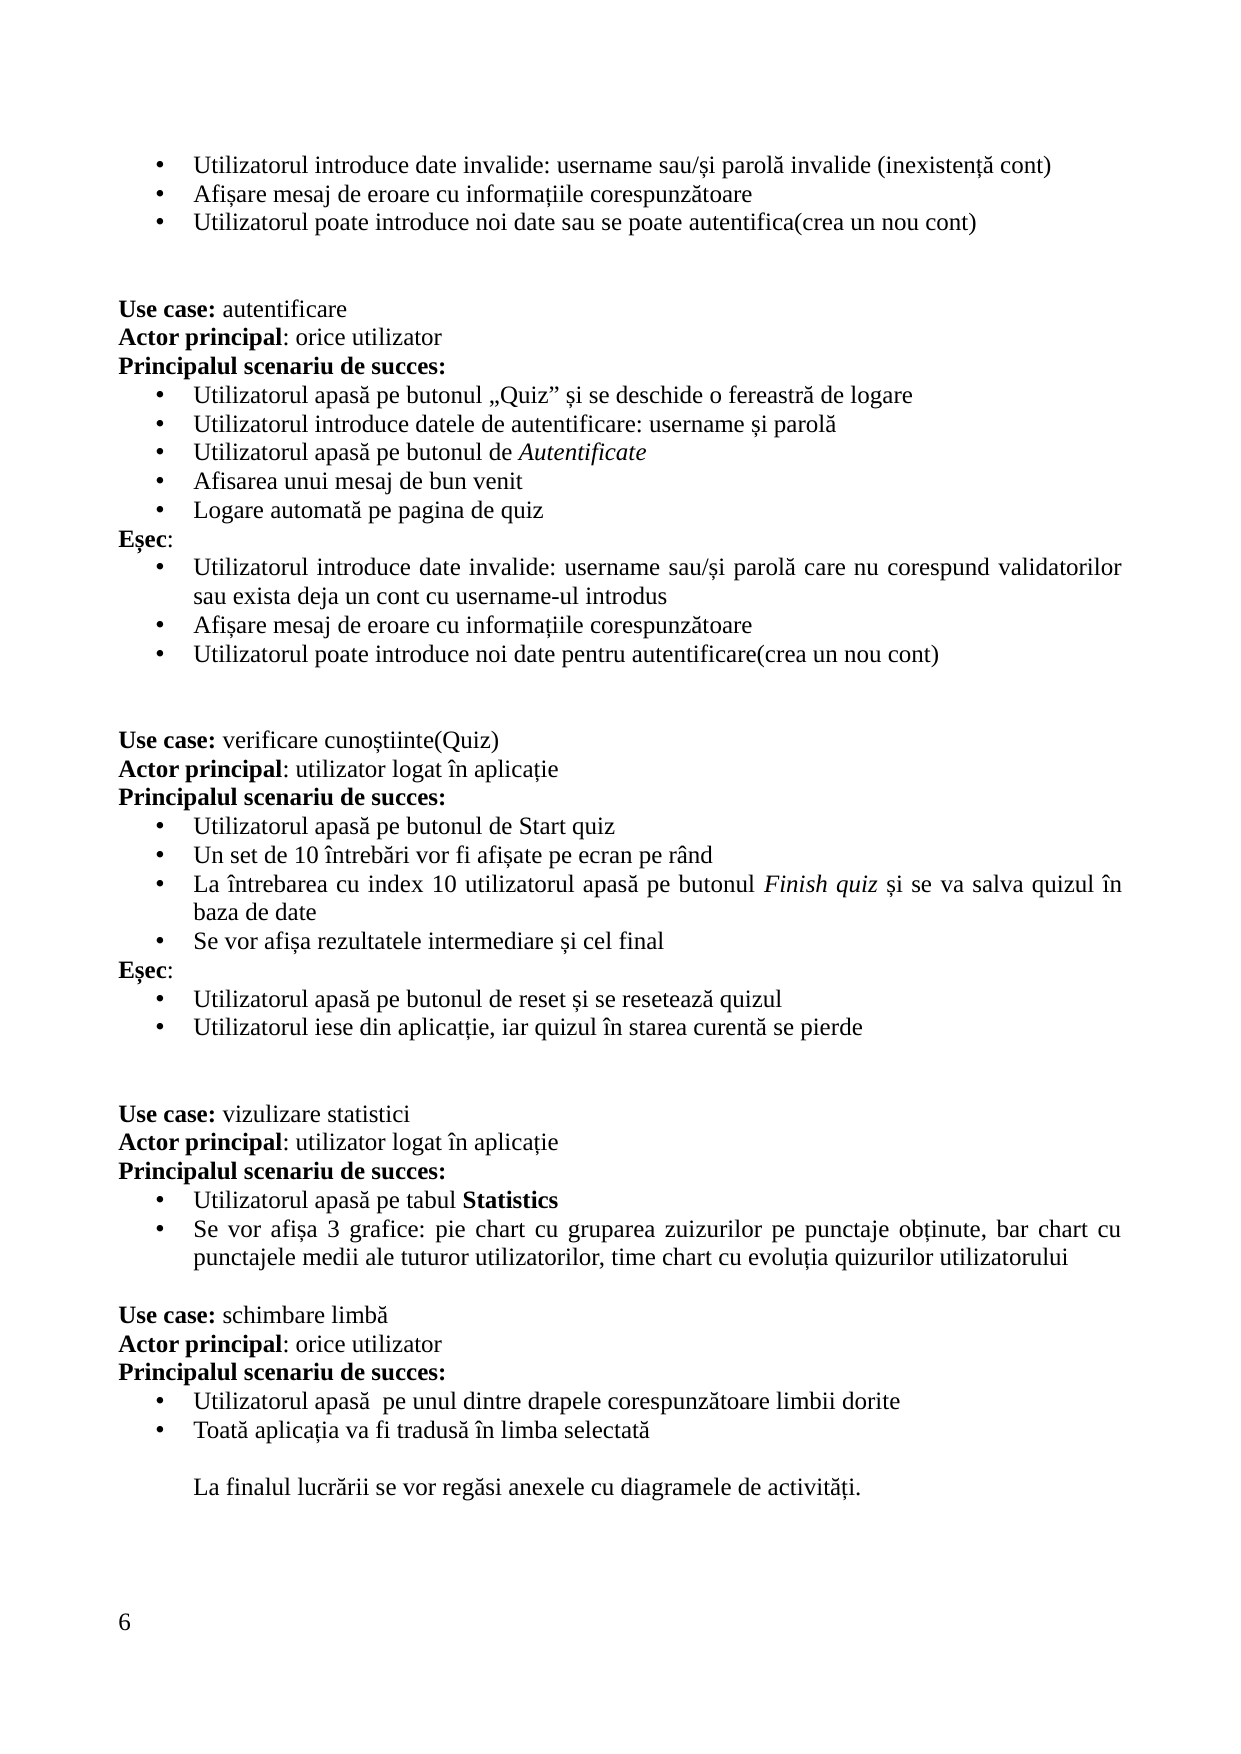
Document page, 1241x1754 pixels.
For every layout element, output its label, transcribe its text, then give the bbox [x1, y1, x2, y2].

text Actor principal: orice utilizator [118, 322, 1122, 351]
list Utilizatorul iese din aplicatție, iar quizul în starea curentă se pierde [156, 1012, 1122, 1041]
list Utilizatorul introduce date invalide: username sau/și parolă invalide (inexistență cont) [156, 150, 1122, 179]
text Actor principal: orice utilizator [118, 1329, 1122, 1357]
list Utilizatorul apasă pe tabul Statistics [156, 1185, 1122, 1214]
list Logare automată pe pagina de quiz [156, 495, 1122, 524]
text Use case: verificare cunoștiinte(Quiz) [118, 725, 1122, 754]
list Un set de 10 întrebări vor fi afișate pe ecran pe rând [156, 840, 1122, 869]
list La întrebarea cu index 10 utilizatorul apasă pe butonul Finish quiz și se va salva quizul în baza de date [156, 869, 1122, 926]
list Se vor afișa 3 grafice: pie chart cu gruparea zuizurilor pe punctaje obținute, bar chart cu punctajele medii ale tuturor utilizatorilor, time chart cu evoluția quizurilor utilizatorului [156, 1214, 1122, 1271]
text Eșec: [118, 524, 1122, 552]
text Principalul scenariu de succes: [118, 1156, 1122, 1185]
list Se vor afișa rezultatele intermediare și cel final [156, 926, 1122, 955]
list Utilizatorul apasă pe unul dintre drapele corespunzătoare limbii dorite [156, 1386, 1122, 1415]
list Utilizatorul apasă pe butonul „Quiz” și se deschide o fereastră de logare [156, 380, 1122, 409]
list Utilizatorul introduce date invalide: username sau/și parolă care nu corespund validatorilor sau exista deja un cont cu username-ul introdus [156, 552, 1122, 610]
text La finalul lucrării se vor regăsi anexele cu diagramele de activități. [118, 1472, 1122, 1501]
list Afisarea unui mesaj de bun venit [156, 466, 1122, 495]
list Utilizatorul introduce datele de autentificare: username și parolă [156, 409, 1122, 437]
text Actor principal: utilizator logat în aplicație [118, 754, 1122, 782]
list Utilizatorul apasă pe butonul de Autentificate [156, 437, 1122, 466]
text Principalul scenariu de succes: [118, 351, 1122, 380]
list Utilizatorul poate introduce noi date pentru autentificare(crea un nou cont) [156, 639, 1122, 667]
list Utilizatorul apasă pe butonul de reset și se resetează quizul [156, 984, 1122, 1012]
list Utilizatorul poate introduce noi date sau se poate autentifica(crea un nou cont) [156, 207, 1122, 236]
list Toată aplicația va fi tradusă în limba selectată [156, 1415, 1122, 1444]
list Afișare mesaj de eroare cu informațiile corespunzătoare [156, 179, 1122, 207]
text Principalul scenariu de succes: [118, 1357, 1122, 1386]
text Eșec: [118, 955, 1122, 984]
text Use case: autentificare [118, 294, 1122, 322]
text Use case: schimbare limbă [118, 1300, 1122, 1329]
text Use case: vizulizare statistici [118, 1099, 1122, 1127]
text Actor principal: utilizator logat în aplicație [118, 1127, 1122, 1156]
list Utilizatorul apasă pe butonul de Start quiz [156, 811, 1122, 840]
text Principalul scenariu de succes: [118, 782, 1122, 811]
list Afișare mesaj de eroare cu informațiile corespunzătoare [156, 610, 1122, 639]
